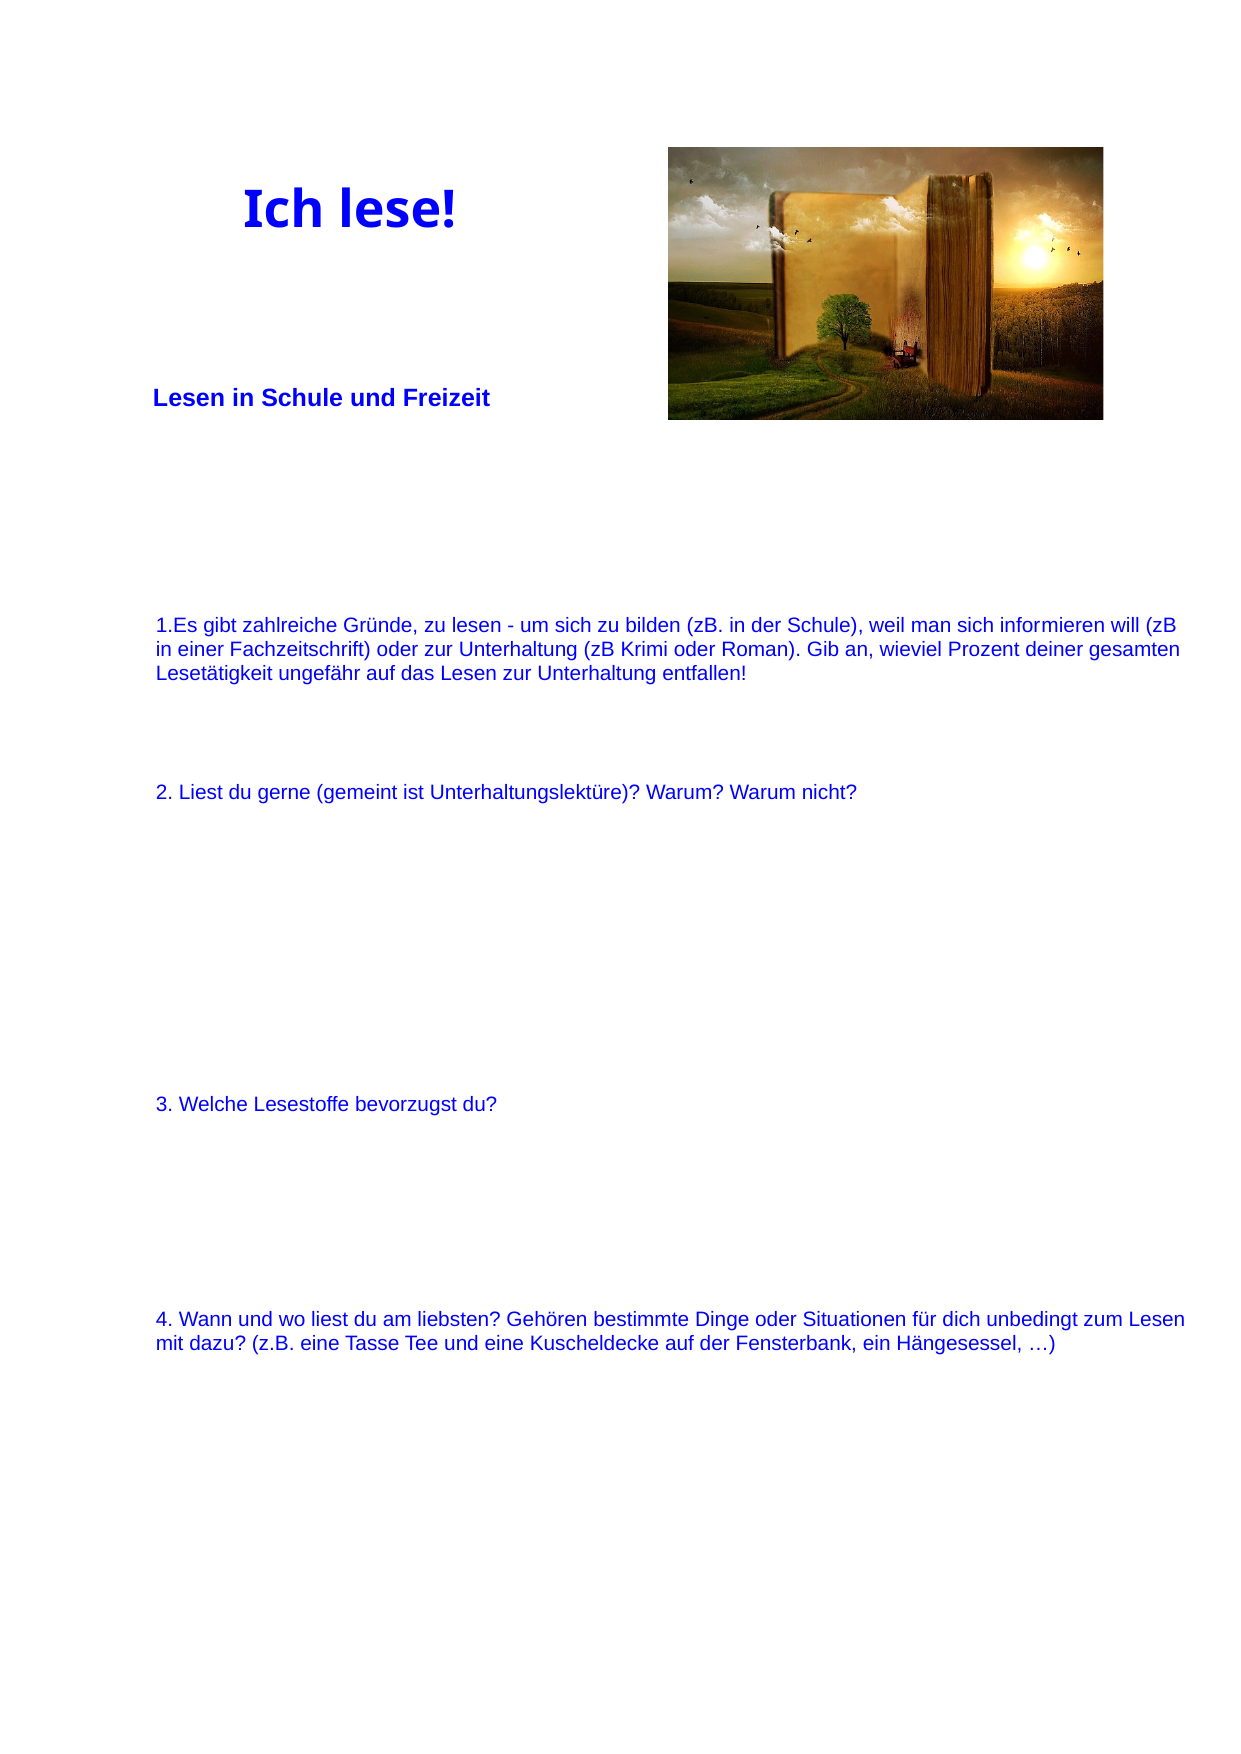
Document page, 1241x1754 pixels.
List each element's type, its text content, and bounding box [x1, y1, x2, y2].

text Ich lese! [118, 171, 668, 242]
text 4. Wann und wo liest du am liebsten? Gehören bestimmte Dinge oder Situationen für dich unbedingt zum Lesen mit dazu? (z.B. eine Tasse Tee und eine Kuscheldecke auf der Fensterbank, ein Hängesessel, …) [156, 1307, 1199, 1355]
text [1104, 171, 1122, 242]
text 3. Welche Lesestoffe bevorzugst du? [156, 1092, 1122, 1116]
text Lesen in Schule und Freizeit [118, 383, 668, 412]
picture [668, 147, 1104, 420]
text 1.Es gibt zahlreiche Gründe, zu lesen - um sich zu bilden (zB. in der Schule), weil man sich infor­mie­ren will (zB in einer Fachzeitschrift) oder zur Unterhaltung (zB Krimi oder Roman). Gib an, wieviel Prozent deiner gesamten Lesetätigkeit ungefähr auf das Lesen zur Unterhaltung entfallen! 2. Liest du gerne (gemeint ist Unterhaltungslektüre)? Warum? Warum nicht? [156, 612, 1187, 804]
